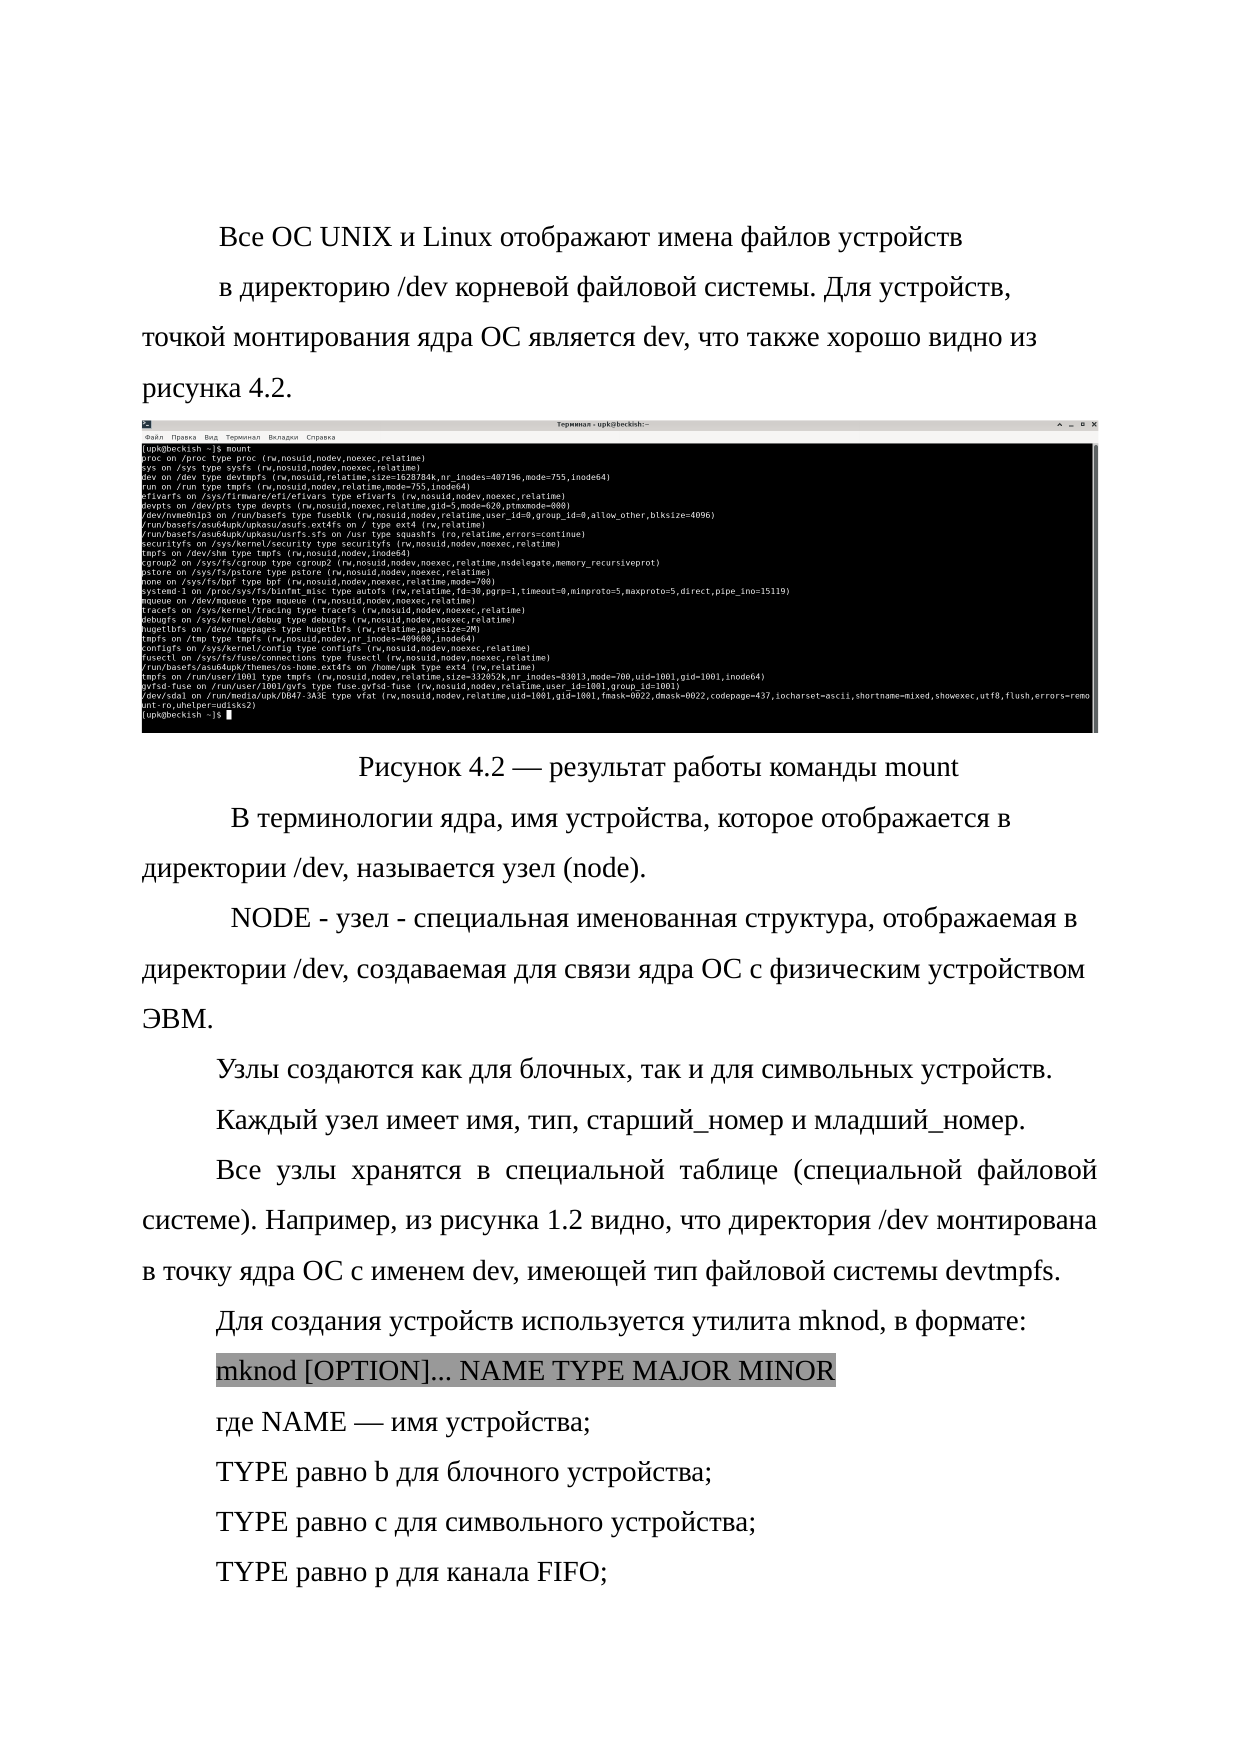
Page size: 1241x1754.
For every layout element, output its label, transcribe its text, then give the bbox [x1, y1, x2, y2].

text Узлы создаются как для блочных, так и для символьных устройств. [142, 1051, 1098, 1085]
text в директорию /dev корневой файловой системы. Для устройств, точкой монтирования ядра ОС является dev, что также хорошо видно из рисунка 4.2. [142, 269, 1098, 403]
text В терминологии ядра, имя устройства, которое отображается в директории /dev, называется узел (node). [142, 800, 1098, 884]
text Рисунок 4.2 — результат работы команды mount [142, 733, 1098, 783]
picture [141, 420, 1099, 733]
text NODE - узел - специальная именованная структура, отображаемая в директории /dev, создаваемая для связи ядра ОС с физическим устройством ЭВМ. [142, 901, 1098, 1035]
text TYPE равно b для блочного устройства; [142, 1454, 1098, 1487]
text Все ОС UNIX и Linux отображают имена файлов устройств [142, 219, 1098, 252]
text mknod [OPTION]... NAME TYPE MAJOR MINOR [142, 1353, 1098, 1387]
text где NAME — имя устройства; [142, 1404, 1098, 1437]
text TYPE равно p для канала FIFO; [142, 1554, 1098, 1588]
text Для создания устройств используется утилита mknod, в формате: [142, 1303, 1098, 1337]
text TYPE равно c для символьного устройства; [142, 1504, 1098, 1538]
text Все узлы хранятся в специальной таблице (специальной файловой системе). Например, из рисунка 1.2 видно, что директория /dev монтирована в точку ядра ОС с именем dev, имеющей тип файловой системы devtmpfs. [142, 1152, 1098, 1286]
text Каждый узел имеет имя, тип, старший_номер и младший_номер. [142, 1102, 1098, 1135]
